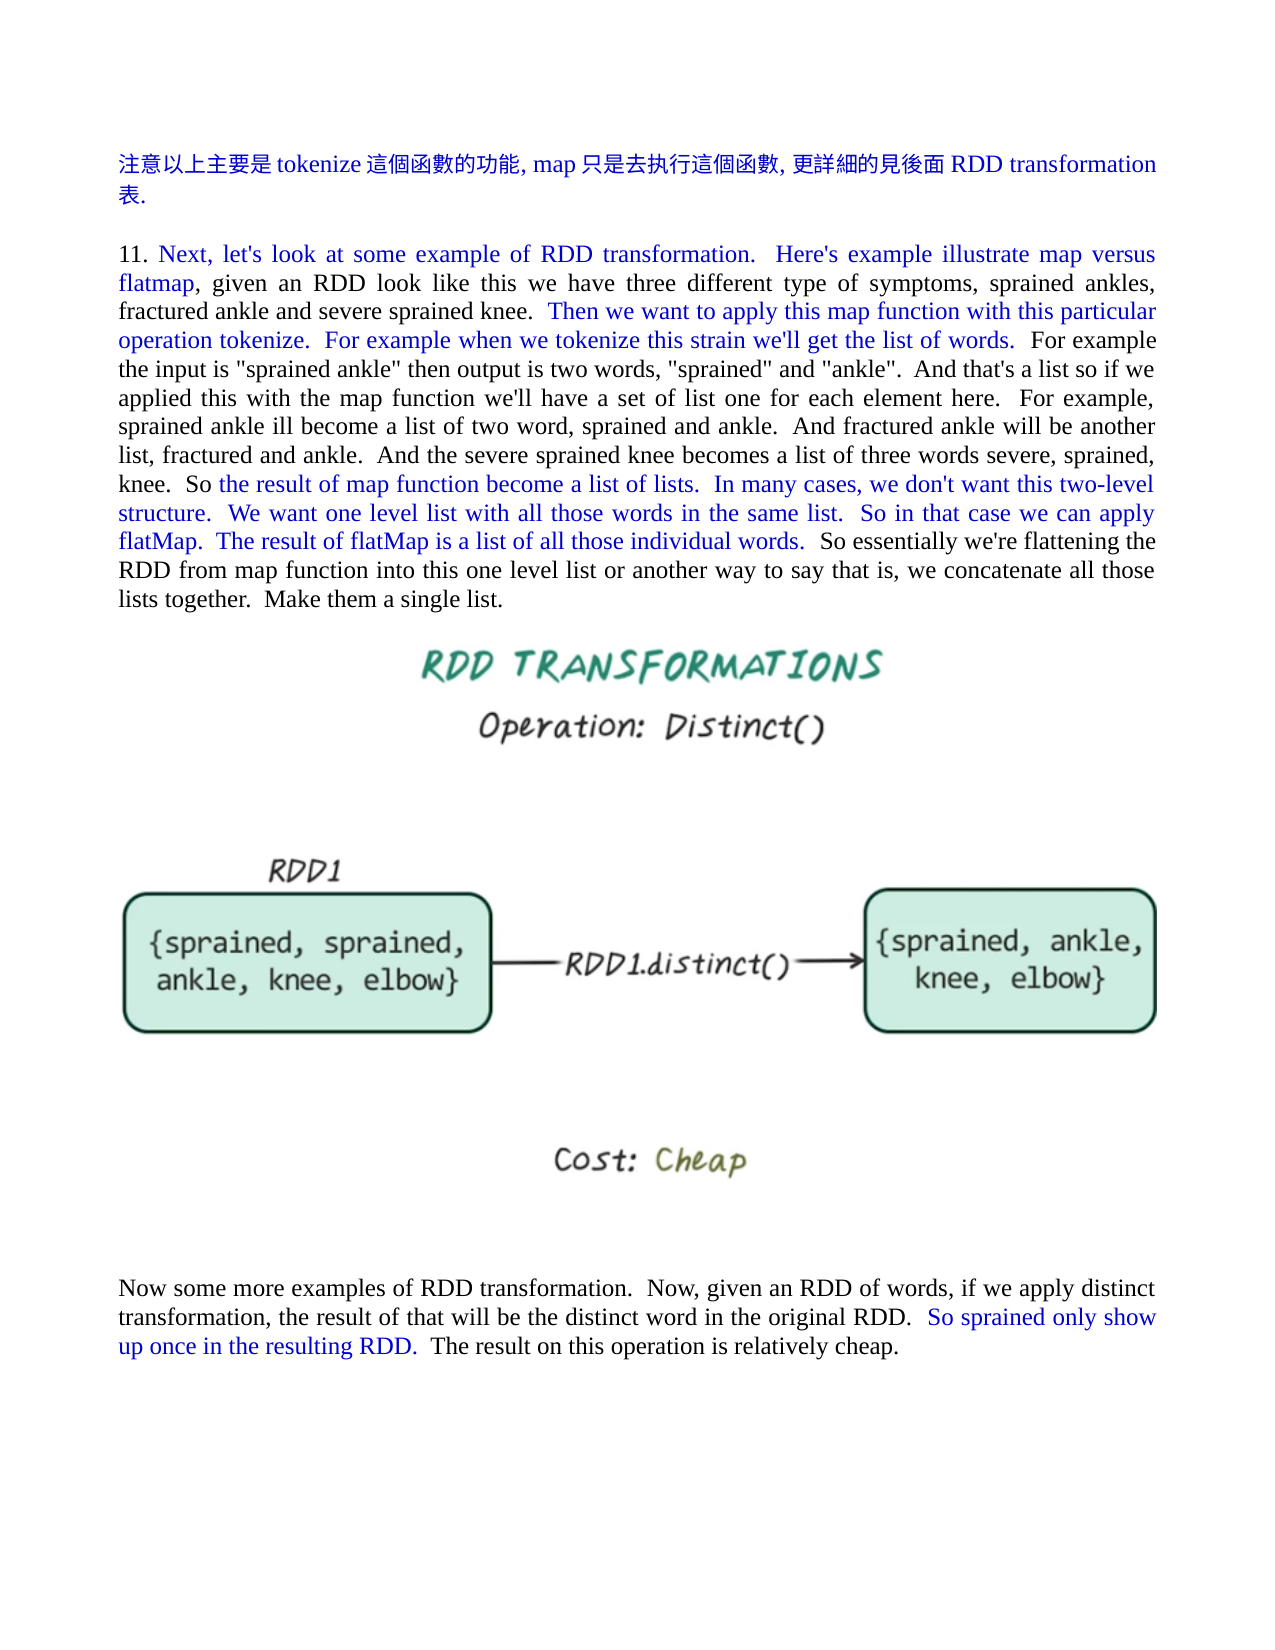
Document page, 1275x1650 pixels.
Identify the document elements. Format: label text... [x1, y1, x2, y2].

text Now some more examples of RDD transformation. Now, given an RDD of words, if we apply distinct transformation, the result of that will be the distinct word in the original RDD. So sprained only show up once in the resulting RDD. The result on this operation is relatively cheap. [118, 1273, 1157, 1360]
text 11. Next, let's look at some example of RDD transformation. Here's example illustrate map versus flatmap, given an RDD look like this we have three different type of symptoms, sprained ankles, fractured ankle and severe sprained knee. Then we want to apply this map function with this particular operation tokenize. For example when we tokenize this strain we'll get the list of words. For example the input is "sprained ankle" then output is two words, "sprained" and "ankle". And that's a list so if we applied this with the map function we'll have a set of list one for each element here. For example, sprained ankle ill become a list of two word, sprained and ankle. And fractured ankle will be another list, fractured and ankle. And the severe sprained knee becomes a list of three words severe, sprained, knee. So the result of map function become a list of lists. In many cases, we don't want this two-level structure. We want one level list with all those words in the same list. So in that case we can apply flatMap. The result of flatMap is a list of all those individual words. So essentially we're flattening the RDD from map function into this one level list or another way to say that is, we concatenate all those lists together. Make them a single list. [118, 239, 1157, 613]
text 注意以上主要是tokenize這個函數的功能, map只是去执行這個函數, 更詳細的見後面RDD transformation表. [118, 147, 1157, 210]
picture [118, 641, 1157, 1216]
